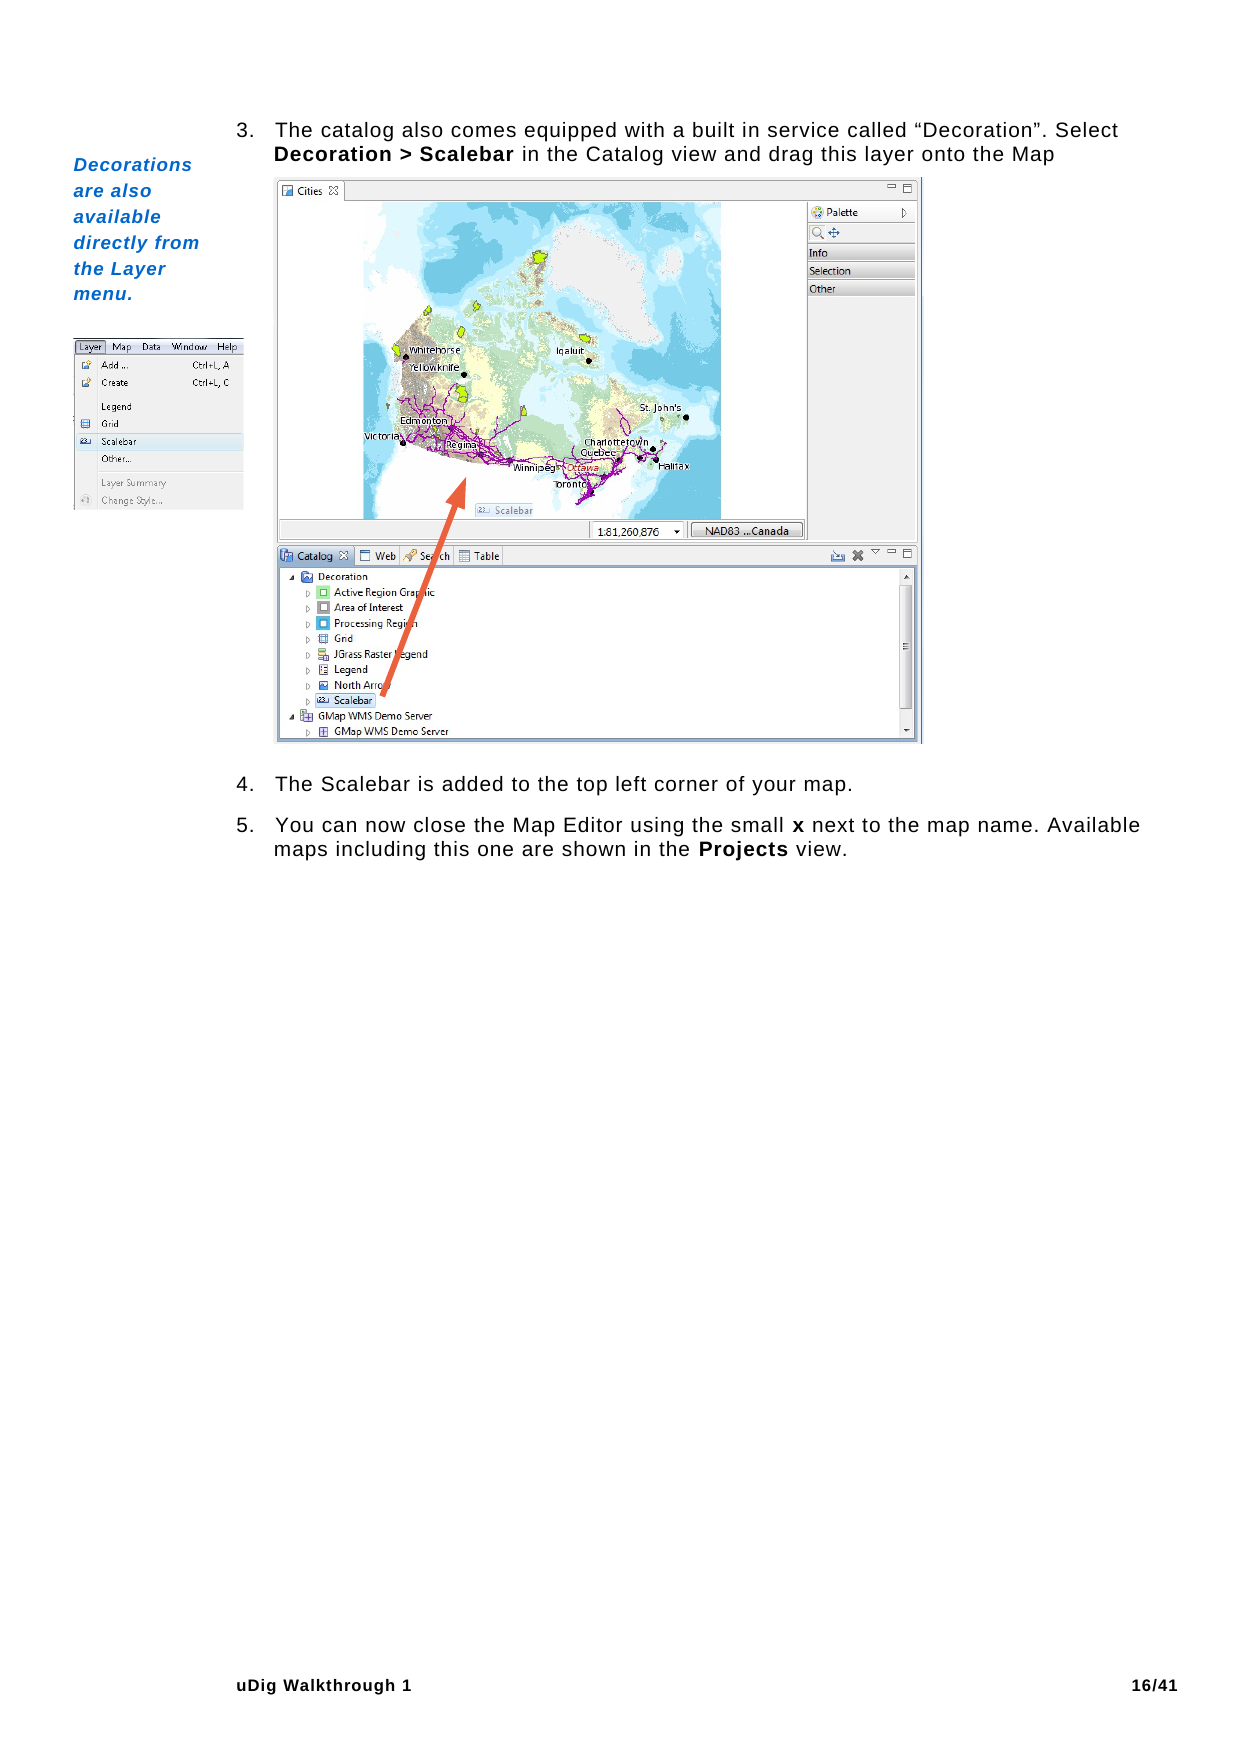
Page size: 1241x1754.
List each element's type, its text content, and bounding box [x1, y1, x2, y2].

list Decorations are also available directly from the Layer menu. [73, 154, 227, 305]
list You can now close the Map Editor using the small x next to the map name. Available maps including this one are shown in the Projects view. [236, 813, 1181, 861]
list The Scalebar is added to the top left corner of your map. [236, 772, 1181, 796]
list The catalog also comes equipped with a built in service called “Decoration”. Select Decoration > Scalebar in the Catalog view and drag this layer onto the Map [236, 118, 1181, 755]
picture [273, 177, 924, 744]
